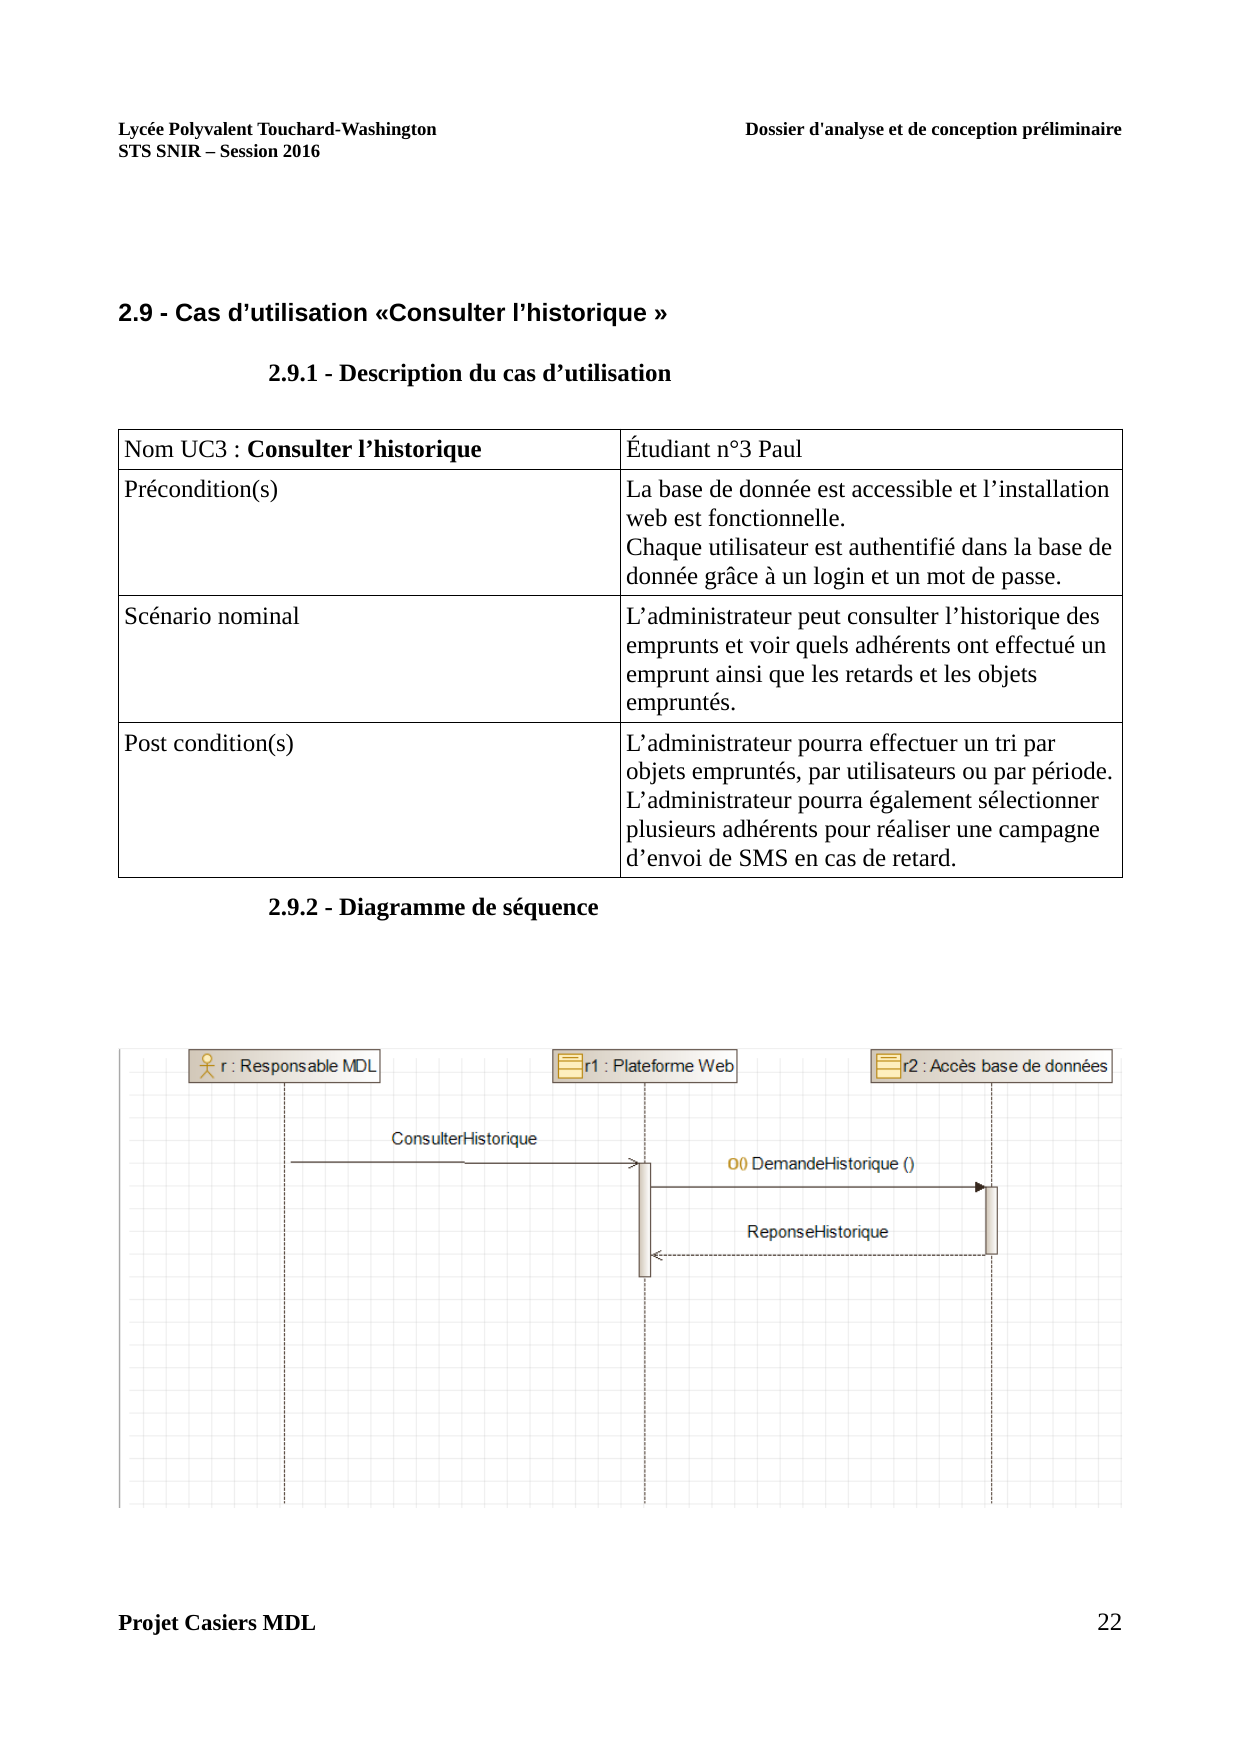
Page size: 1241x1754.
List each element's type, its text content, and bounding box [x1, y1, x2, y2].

table_cell Post condition(s) [119, 723, 620, 877]
table_header Nom UC3 : Consulter l’historique [119, 430, 620, 469]
subtitle 2.9.1 - Description du cas d’utilisation [118, 354, 1122, 387]
picture [118, 1048, 1123, 1508]
subtitle 2.9.2 - Diagramme de séquence [118, 892, 1122, 921]
table_header Étudiant n°3 Paul [621, 430, 1122, 469]
table_cell Scénario nominal [119, 596, 620, 722]
table_cell L’administrateur pourra effectuer un tri par objets empruntés, par utilisateurs ou par période. L’administrateur pourra également sélectionner plusieurs adhérents pour réaliser une campagne d’envoi de SMS en cas de retard. [621, 723, 1122, 877]
subtitle 2.9 - Cas d’utilisation «Consulter l’historique » [118, 298, 1122, 327]
table_cell La base de donnée est accessible et l’installation web est fonctionnelle. Chaque utilisateur est authentifié dans la base de donnée grâce à un login et un mot de passe. [621, 470, 1122, 595]
table_cell L’administrateur peut consulter l’historique des emprunts et voir quels adhérents ont effectué un emprunt ainsi que les retards et les objets empruntés. [621, 596, 1122, 722]
table_cell Précondition(s) [119, 470, 620, 595]
